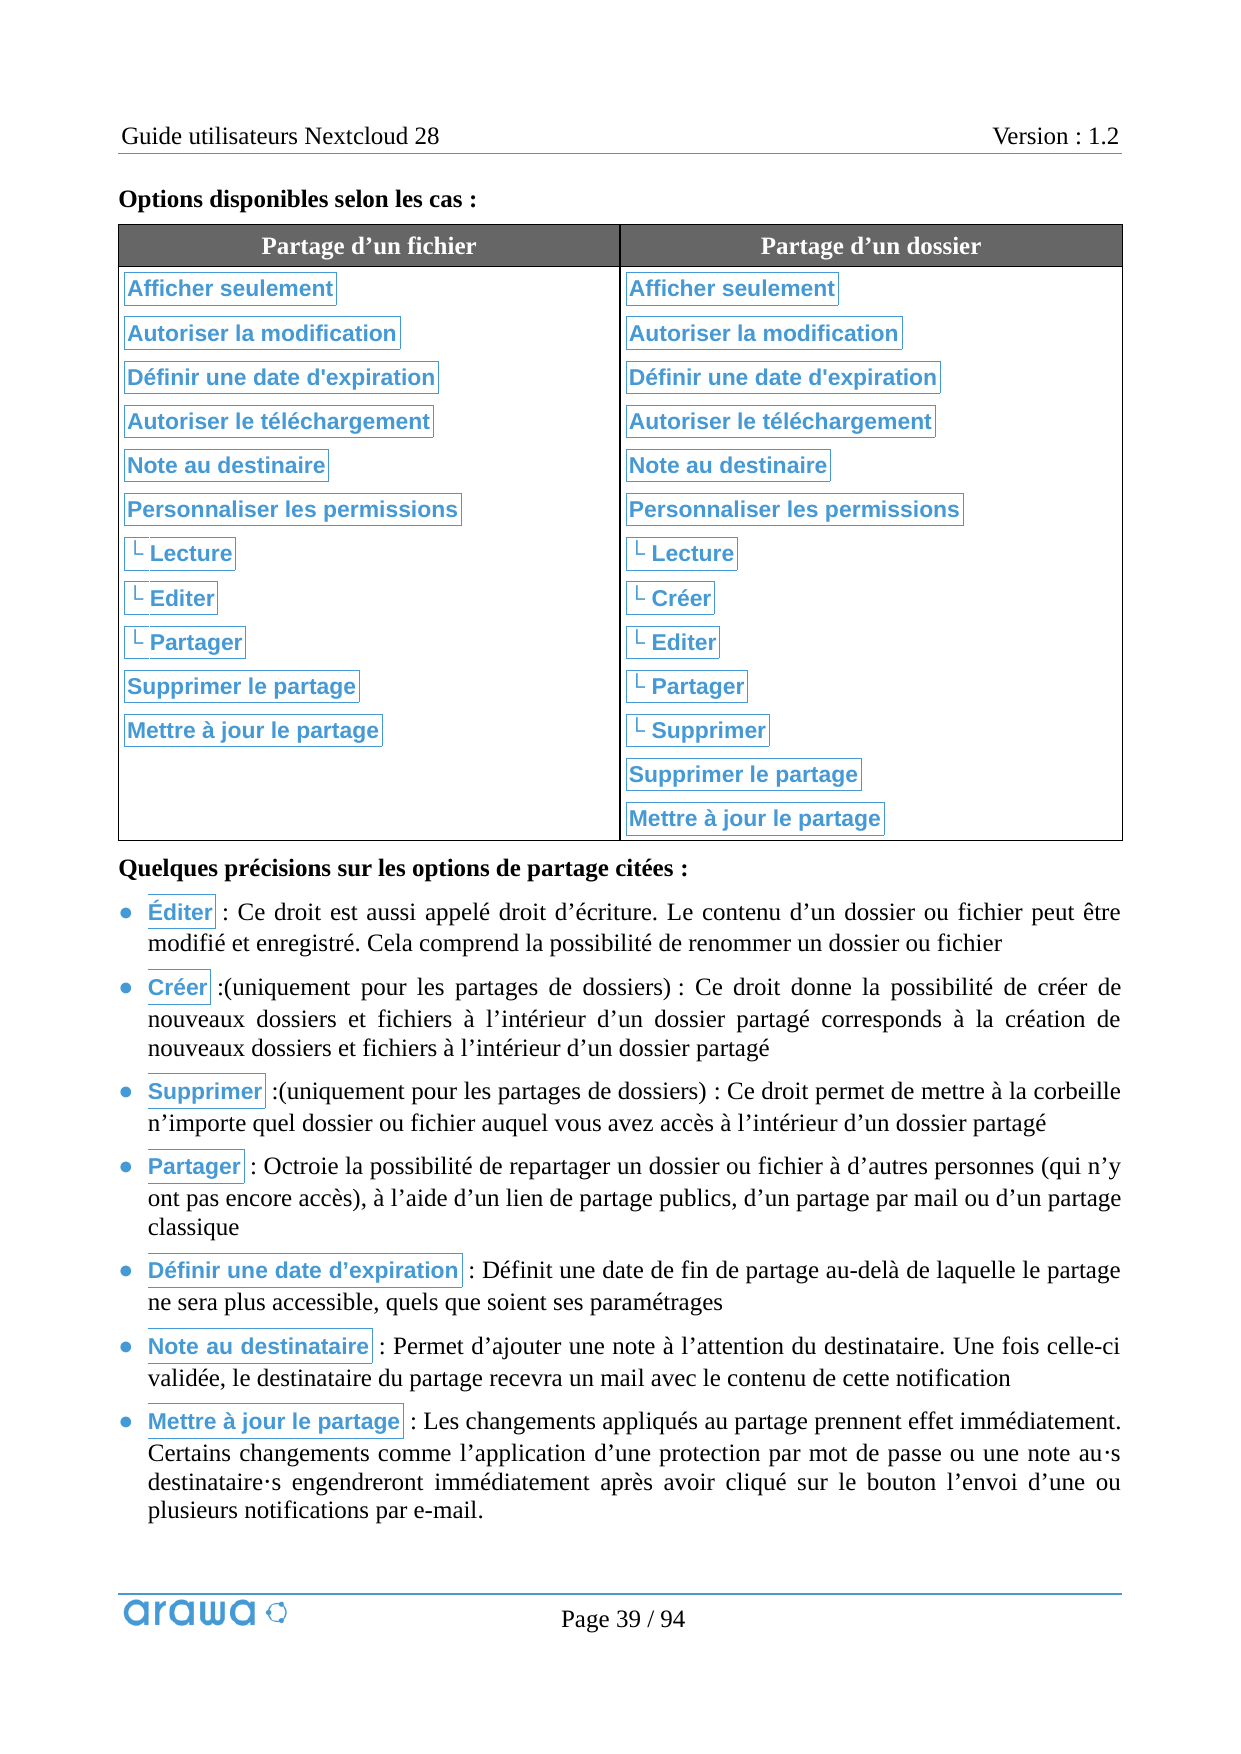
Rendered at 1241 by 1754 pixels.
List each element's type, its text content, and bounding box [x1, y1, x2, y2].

list Créer :(uniquement pour les partages de dossiers) : Ce droit donne la possibilité de créer de nouveaux dossiers et fichiers à l’intérieur d’un dossier partagé corresponds à la création de nouveaux dossiers et fichiers à l’intérieur d’un dossier partagé [118, 969, 1122, 1061]
table_cell Afficher seulement Autoriser la modification Définir une date d'expiration Autoriser le téléchargement Note au destinaire Personnaliser les permissions └ Lecture └ Créer └ Editer └ Partager └ Supprimer Supprimer le partage Mettre à jour le partage [621, 267, 1122, 840]
picture [121, 1597, 290, 1628]
list Supprimer :(uniquement pour les partages de dossiers) : Ce droit permet de mettre à la corbeille n’importe quel dossier ou fichier auquel vous avez accès à l’intérieur d’un dossier partagé [118, 1073, 1122, 1137]
list Définir une date d’expiration : Définit une date de fin de partage au-delà de laquelle le partage ne sera plus accessible, quels que soient ses paramétrages [118, 1252, 1122, 1316]
table_cell Afficher seulement Autoriser la modification Définir une date d'expiration Autoriser le téléchargement Note au destinaire Personnaliser les permissions └ Lecture └ Editer └ Partager Supprimer le partage Mettre à jour le partage [119, 267, 619, 840]
list Partager : Octroie la possibilité de repartager un dossier ou fichier à d’autres personnes (qui n’y ont pas encore accès), à l’aide d’un lien de partage publics, d’un partage par mail ou d’un partage classique [118, 1148, 1122, 1241]
list Note au destinataire : Permet d’ajouter une note à l’attention du destinataire. Une fois celle-ci validée, le destinataire du partage recevra un mail avec le contenu de cette notification [118, 1328, 1122, 1391]
list Mettre à jour le partage : Les changements appliqués au partage prennent effet immédiatement. Certains changements comme l’application d’une protection par mot de passe ou une note au⋅s destinataire⋅s engendreront immédiatement après avoir cliqué sur le bouton l’envoi d’une ou plusieurs notifications par e-mail. [118, 1403, 1122, 1524]
text Options disponibles selon les cas : [118, 184, 1122, 212]
table_header Partage d’un dossier [621, 225, 1122, 266]
text Quelques précisions sur les options de partage citées : [118, 853, 1122, 882]
list Éditer : Ce droit est aussi appelé droit d’écriture. Le contenu d’un dossier ou fichier peut être modifié et enregistré. Cela comprend la possibilité de renommer un dossier ou fichier [118, 894, 1122, 957]
table_header Partage d’un fichier [119, 225, 619, 266]
